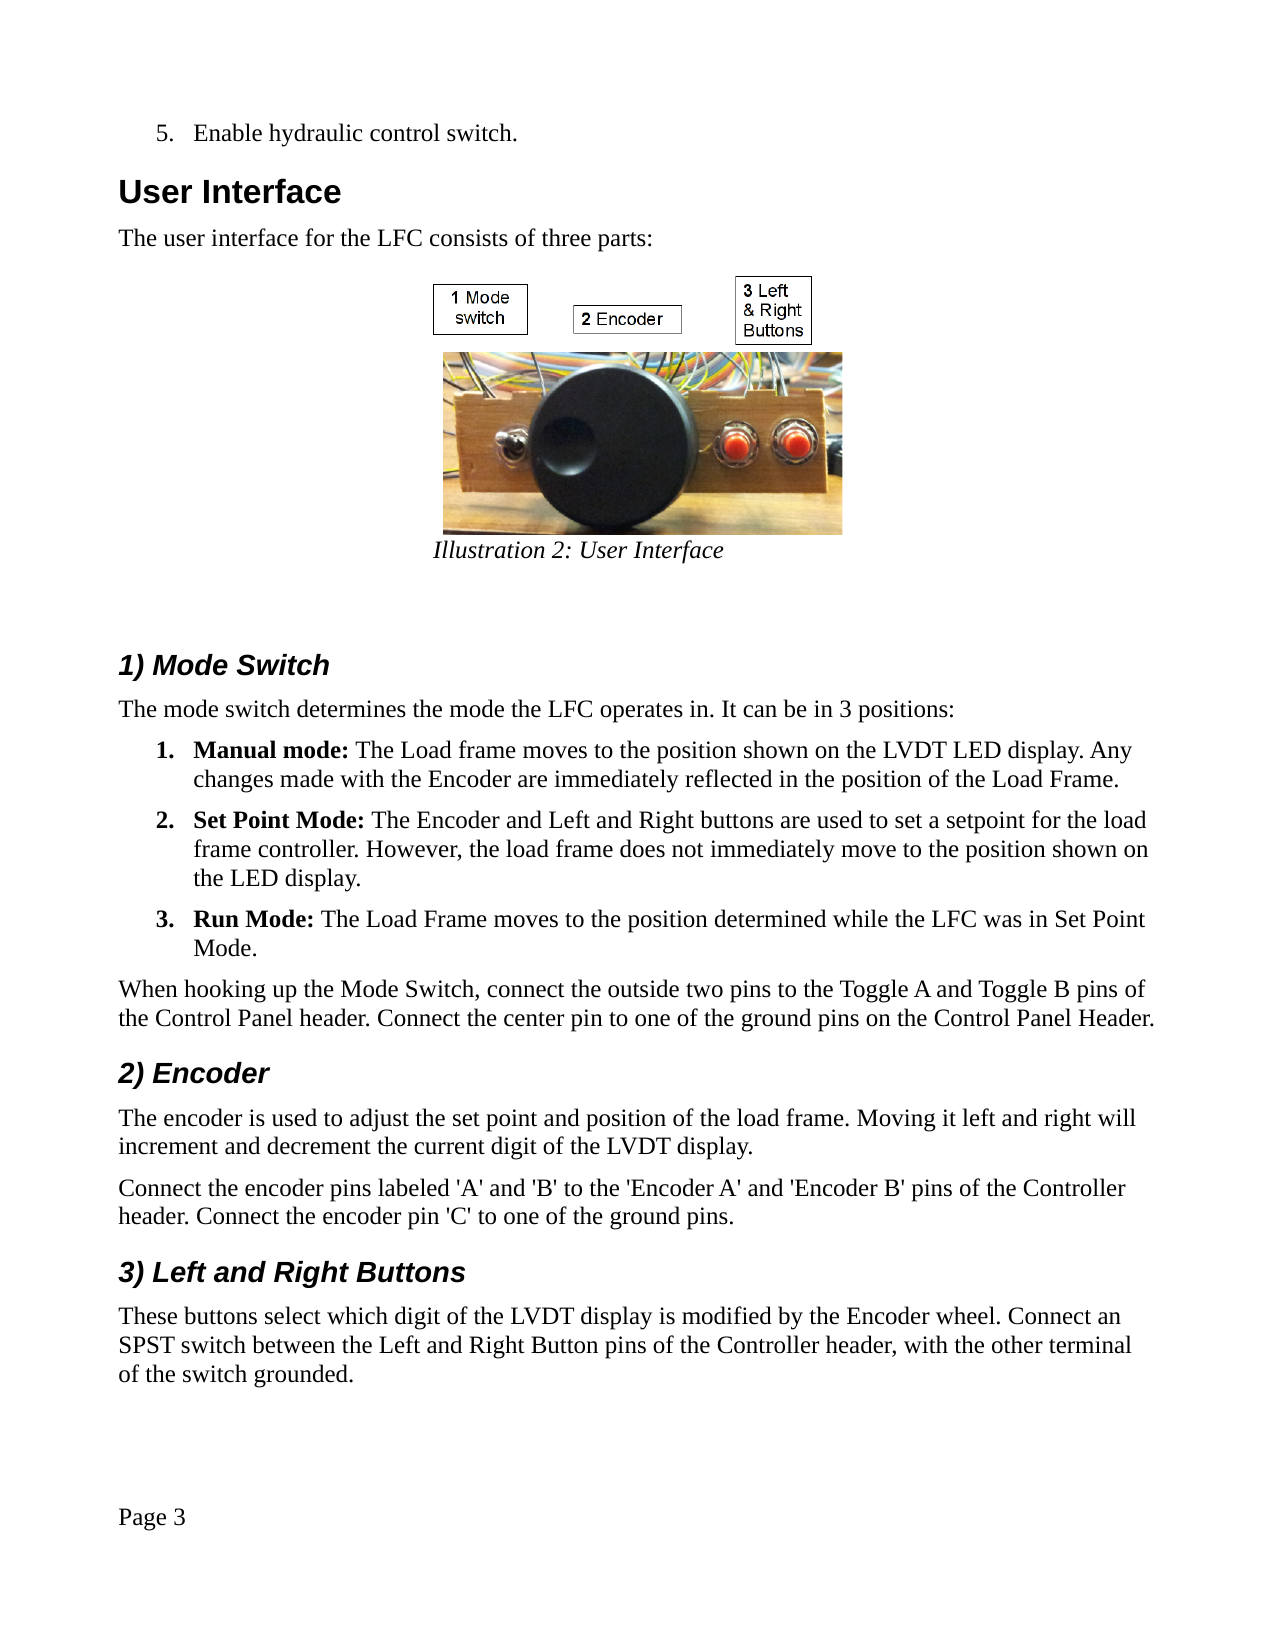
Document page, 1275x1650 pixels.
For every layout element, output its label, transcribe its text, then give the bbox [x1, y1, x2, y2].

text The encoder is used to adjust the set point and position of the load frame. Moving it left and right will increment and decrement the current digit of the LVDT display. [118, 1103, 1157, 1160]
list Run Mode: The Load Frame moves to the position determined while the LFC was in Set Point Mode. [156, 904, 1157, 962]
picture [433, 276, 843, 535]
subtitle 1) Mode Switch [118, 648, 1157, 682]
text When hooking up the Mode Switch, connect the outside two pins to the Toggle A and Toggle B pins of the Control Panel header. Connect the center pin to one of the ground pins on the Control Panel Header. [118, 974, 1157, 1032]
text The user interface for the LFC consists of three parts: [118, 223, 1157, 252]
list Set Point Mode: The Encoder and Left and Right buttons are used to set a setpoint for the load frame controller. However, the load frame does not immediately move to the position shown on the LED display. [156, 805, 1157, 892]
subtitle 2) Encoder [118, 1057, 1157, 1090]
text These buttons select which digit of the LVDT display is modified by the Encoder wheel. Connect an SPST switch between the Left and Right Button pins of the Controller header, with the other terminal of the switch grounded. [118, 1301, 1157, 1387]
subtitle User Interface [118, 172, 1157, 211]
subtitle 3) Left and Right Buttons [118, 1255, 1157, 1289]
list Manual mode: The Load frame moves to the position shown on the LVDT LED display. Any changes made with the Encoder are immediately reflected in the position of the Load Frame. [156, 735, 1157, 793]
list Enable hydraulic control switch. [156, 118, 1157, 147]
text Illustration 2: User Interface [433, 535, 842, 564]
text Connect the encoder pins labeled 'A' and 'B' to the 'Encoder A' and 'Encoder B' pins of the Controller header. Connect the encoder pin 'C' to one of the ground pins. [118, 1173, 1157, 1230]
text The mode switch determines the mode the LFC operates in. It can be in 3 positions: [118, 694, 1157, 723]
